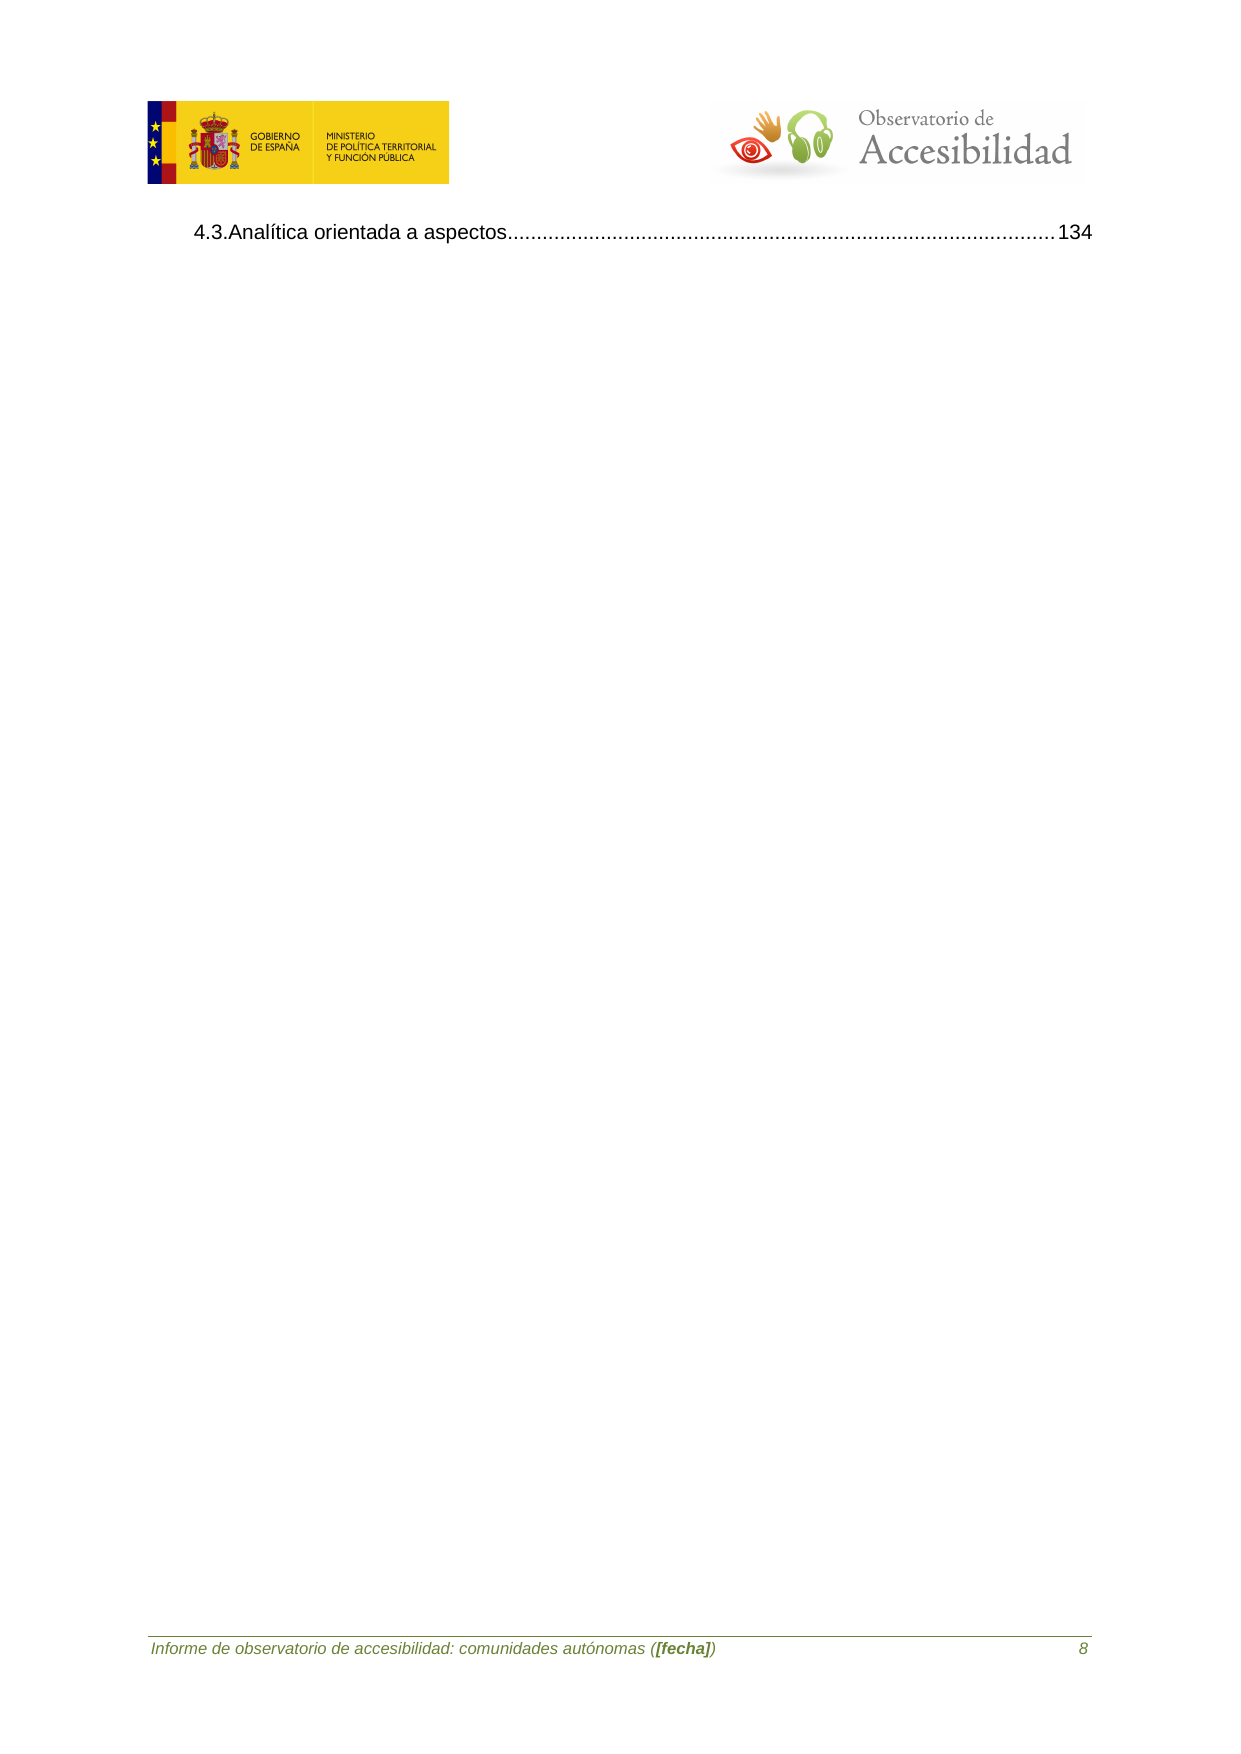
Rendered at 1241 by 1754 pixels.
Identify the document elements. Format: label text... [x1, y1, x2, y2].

picture [147, 101, 450, 184]
picture [710, 101, 1086, 184]
text 4.3.Analítica orientada a aspectos 134 [193, 220, 1092, 244]
